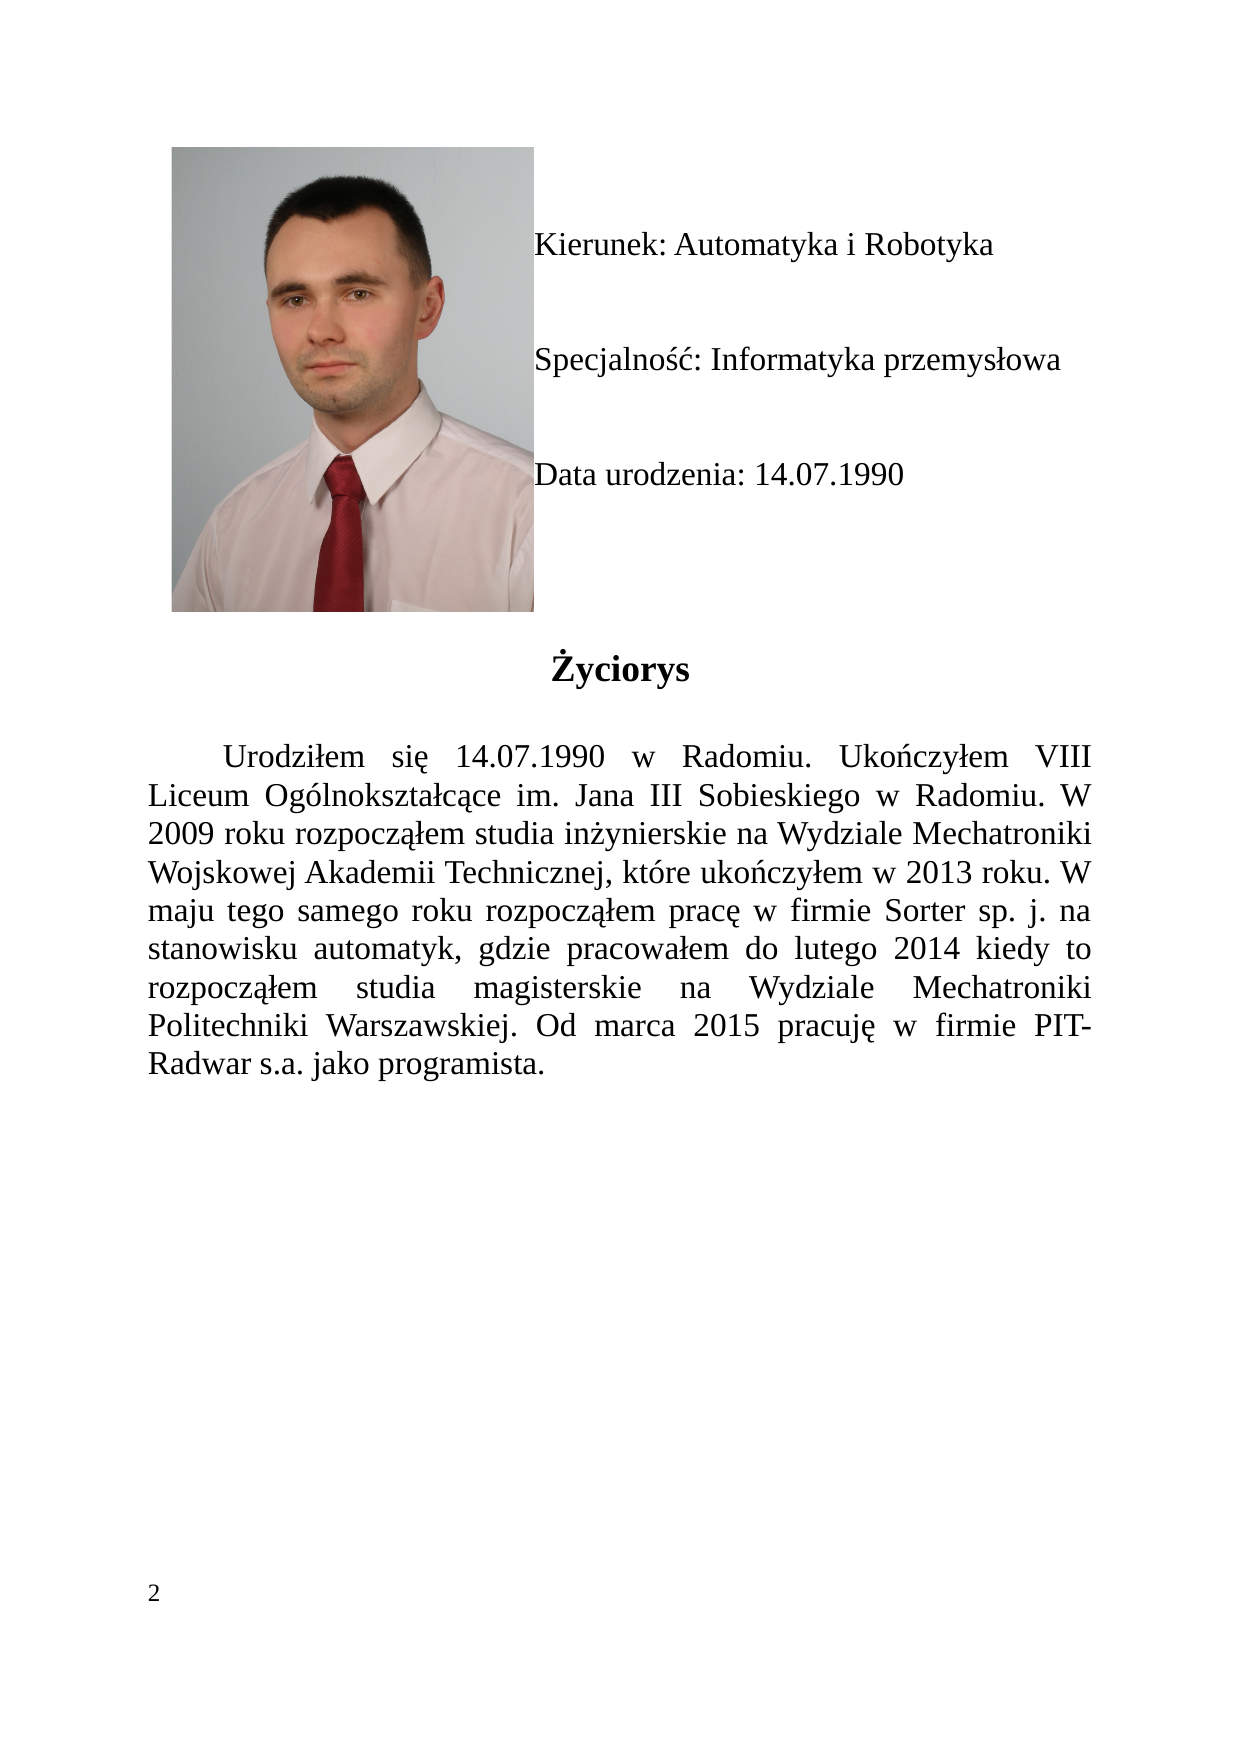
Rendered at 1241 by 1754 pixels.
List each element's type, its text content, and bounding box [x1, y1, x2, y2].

text [148, 224, 171, 263]
text [148, 339, 171, 378]
text Specjalność: Informatyka przemysłowa [534, 339, 1093, 378]
text Urodziłem się 14.07.1990 w Radomiu. Ukończyłem VIII Liceum Ogólnokształcące im. Jana III Sobieskiego w Radomiu. W 2009 roku rozpocząłem studia inżynierskie na Wydziale Mechatroniki Wojskowej Akademii Technicznej, które ukończyłem w 2013 roku. W maju tego samego roku rozpocząłem pracę w firmie Sorter sp. j. na stanowisku automatyk, gdzie pracowałem do lutego 2014 kiedy to rozpocząłem studia magisterskie na Wydziale Mechatroniki Politechniki Warszawskiej. Od marca 2015 pracuję w firmie PIT-Radwar s.a. jako programista. [148, 732, 1093, 1082]
picture [171, 147, 534, 612]
text Data urodzenia: 14.07.1990 [534, 454, 1093, 493]
text Życiorys [148, 646, 1093, 689]
text [148, 454, 171, 493]
text Kierunek: Automatyka i Robotyka [534, 224, 1093, 263]
